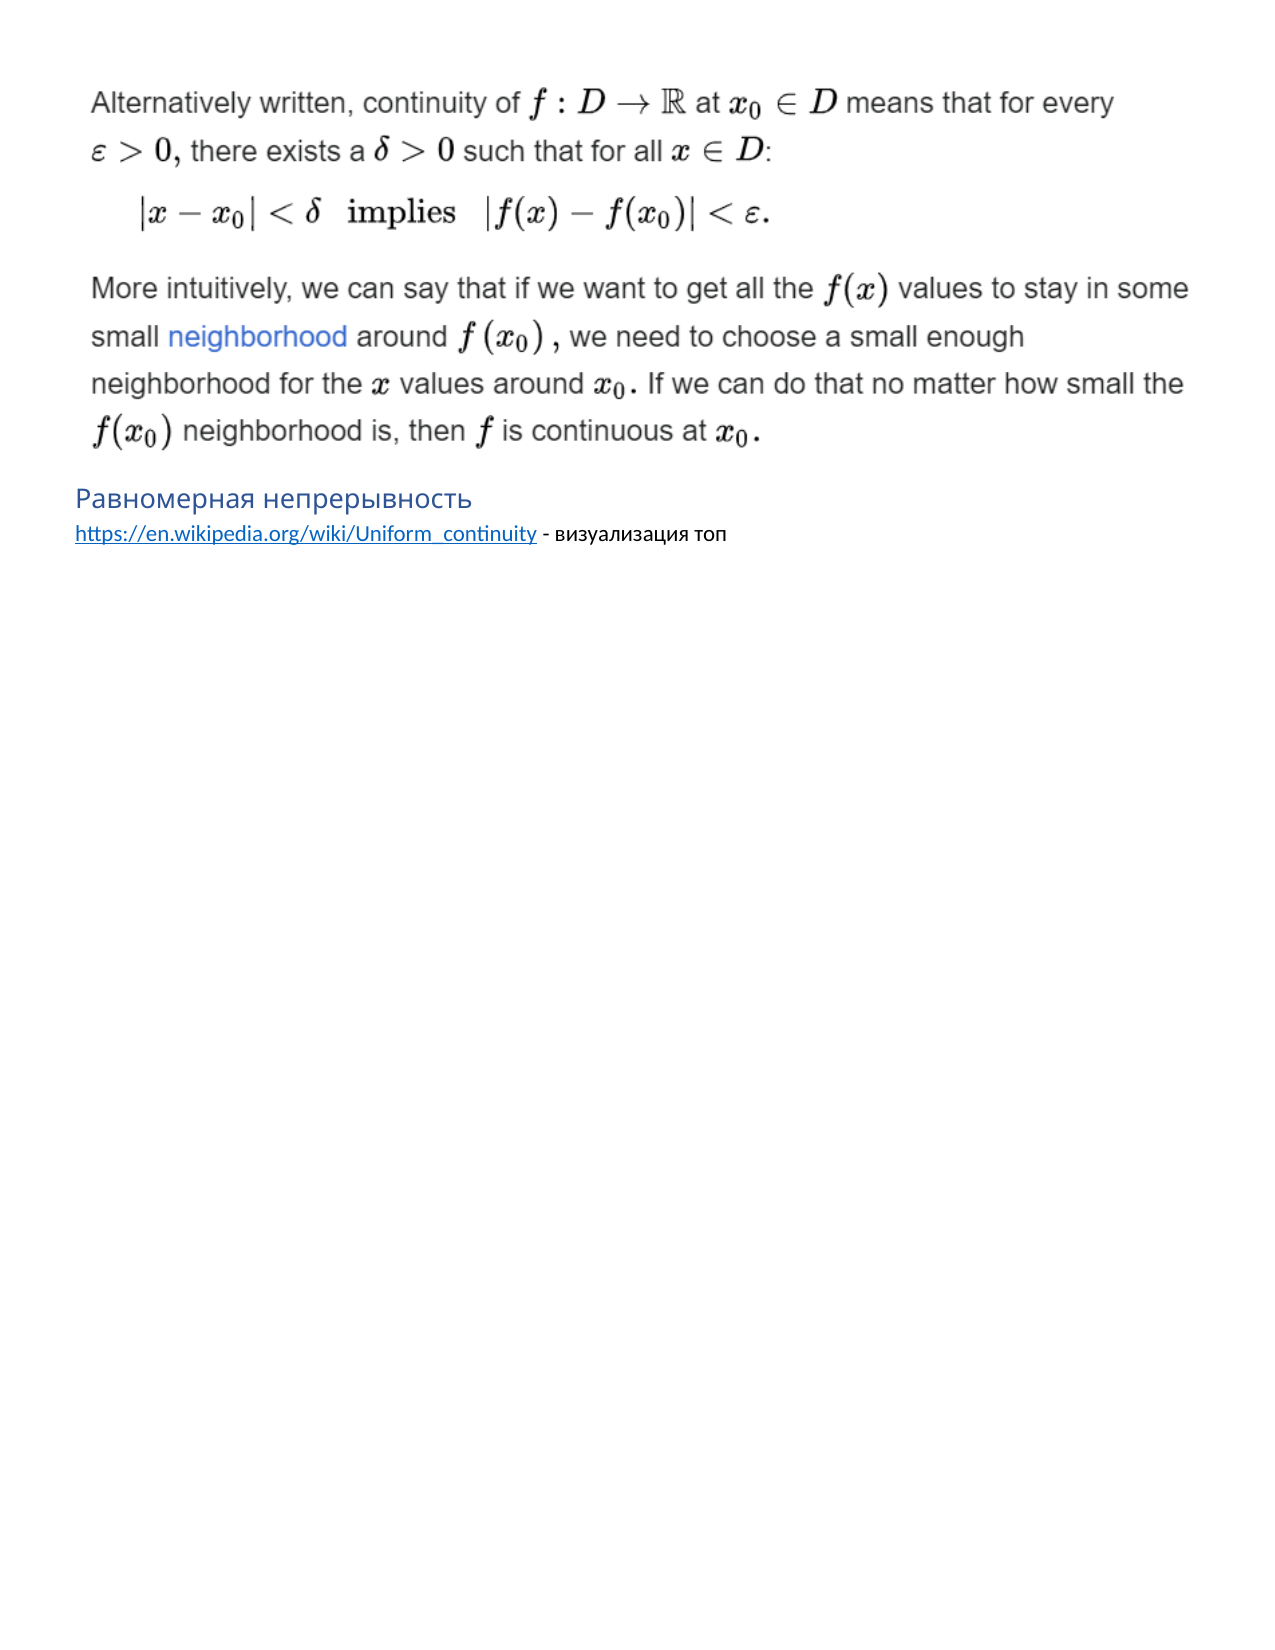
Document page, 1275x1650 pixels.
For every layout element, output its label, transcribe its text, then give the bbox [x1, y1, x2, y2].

subtitle Равномерная непрерывность [75, 479, 1200, 516]
picture [75, 75, 1200, 461]
text https://en.wikipedia.org/wiki/Uniform_continuity - визуализация топ [75, 519, 1200, 547]
